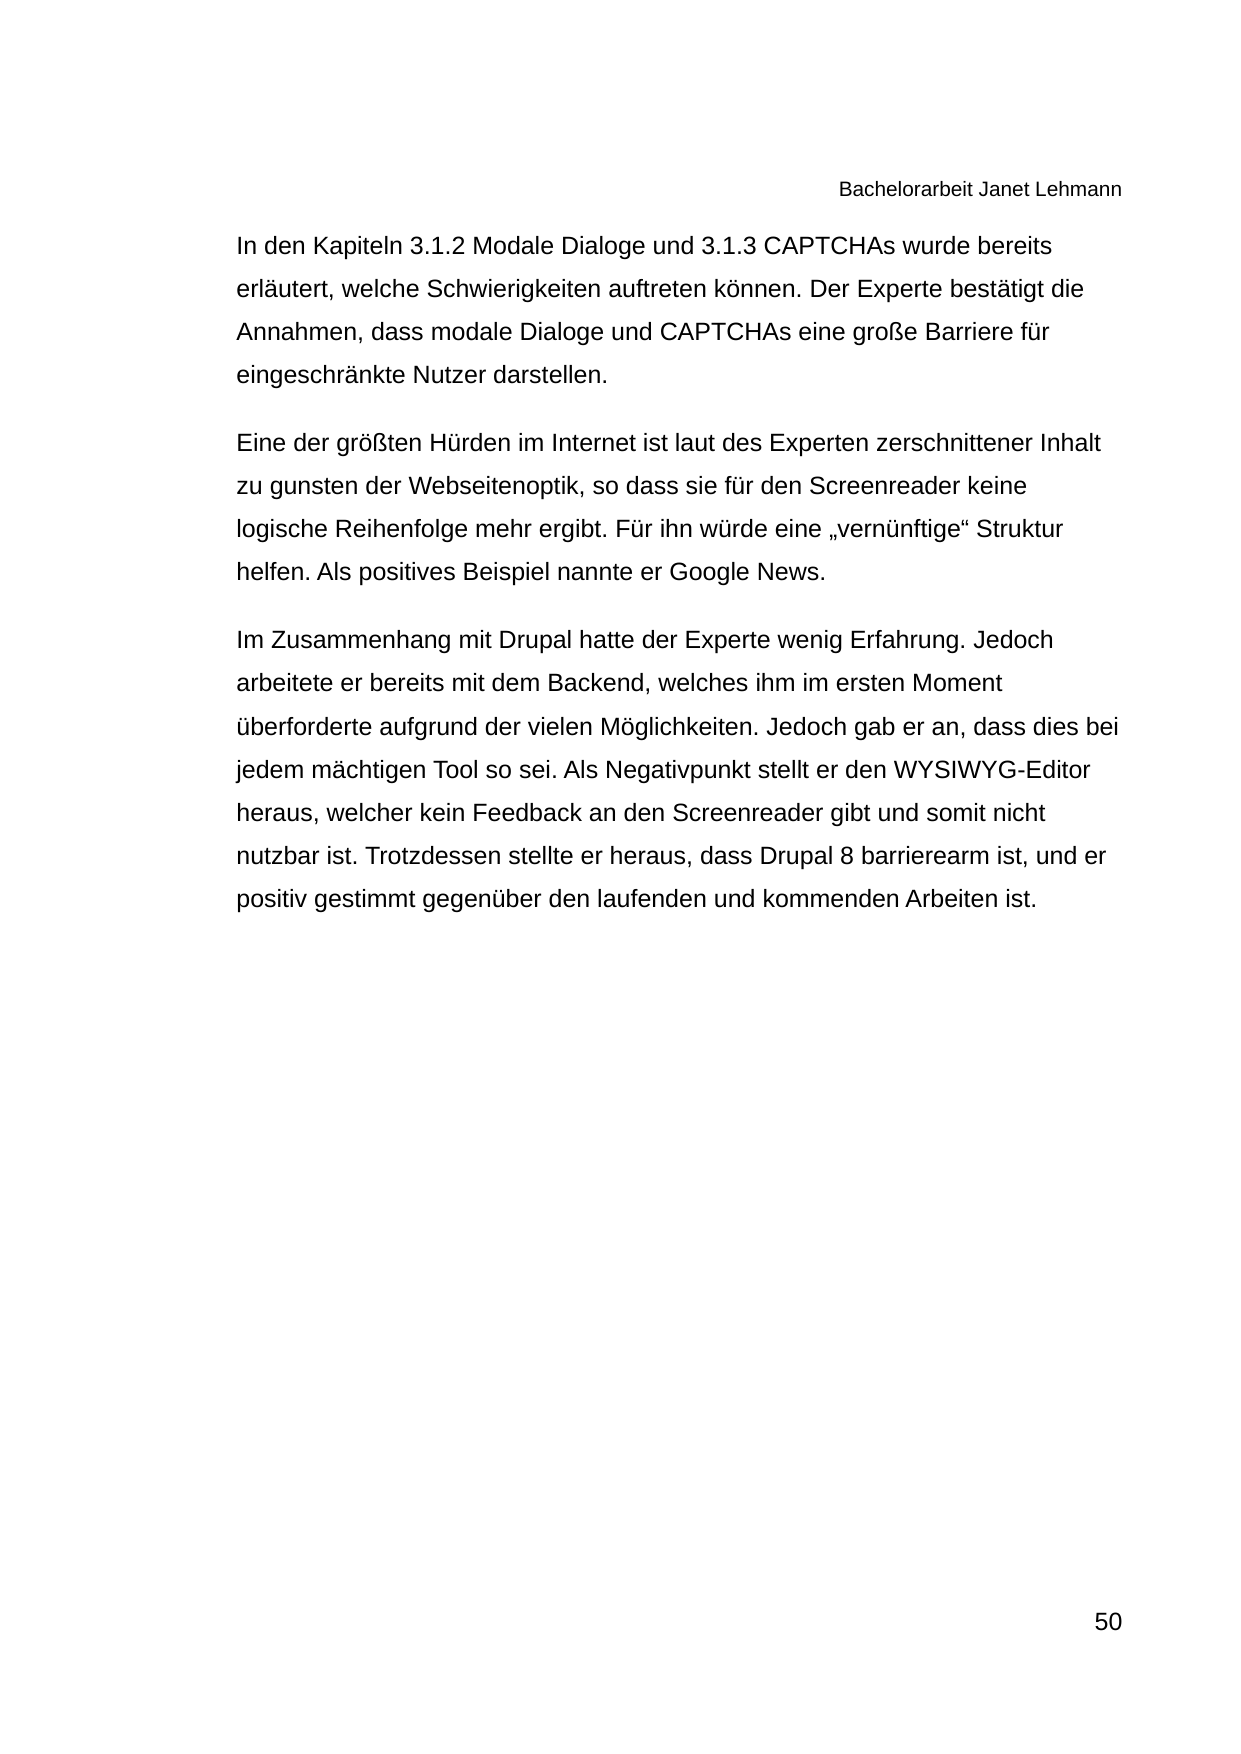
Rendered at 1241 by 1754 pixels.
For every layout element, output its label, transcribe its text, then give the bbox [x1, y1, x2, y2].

text Im Zusammenhang mit Drupal hatte der Experte wenig Erfahrung. Jedoch arbeitete er bereits mit dem Backend, welches ihm im ersten Moment überforderte aufgrund der vielen Möglichkeiten. Jedoch gab er an, dass dies bei jedem mächtigen Tool so sei. Als Negativpunkt stellt er den WYSIWYG-Editor heraus, welcher kein Feedback an den Screenreader gibt und somit nicht nutzbar ist. Trotzdessen stellte er heraus, dass Drupal 8 barrierearm ist, und er positiv gestimmt gegenüber den laufenden und kommenden Arbeiten ist. [236, 625, 1122, 913]
text Eine der größten Hürden im Internet ist laut des Experten zerschnittener Inhalt zu gunsten der Webseitenoptik, so dass sie für den Screenreader keine logische Reihenfolge mehr ergibt. Für ihn würde eine „vernünftige“ Struktur helfen. Als positives Beispiel nannte er Google News. [236, 428, 1122, 586]
text In den Kapiteln 3.1.2 Modale Dialoge und 3.1.3 CAPTCHAs wurde bereits erläutert, welche Schwierigkeiten auftreten können. Der Experte bestätigt die Annahmen, dass modale Dialoge und CAPTCHAs eine große Barriere für eingeschränkte Nutzer darstellen. [236, 231, 1122, 389]
